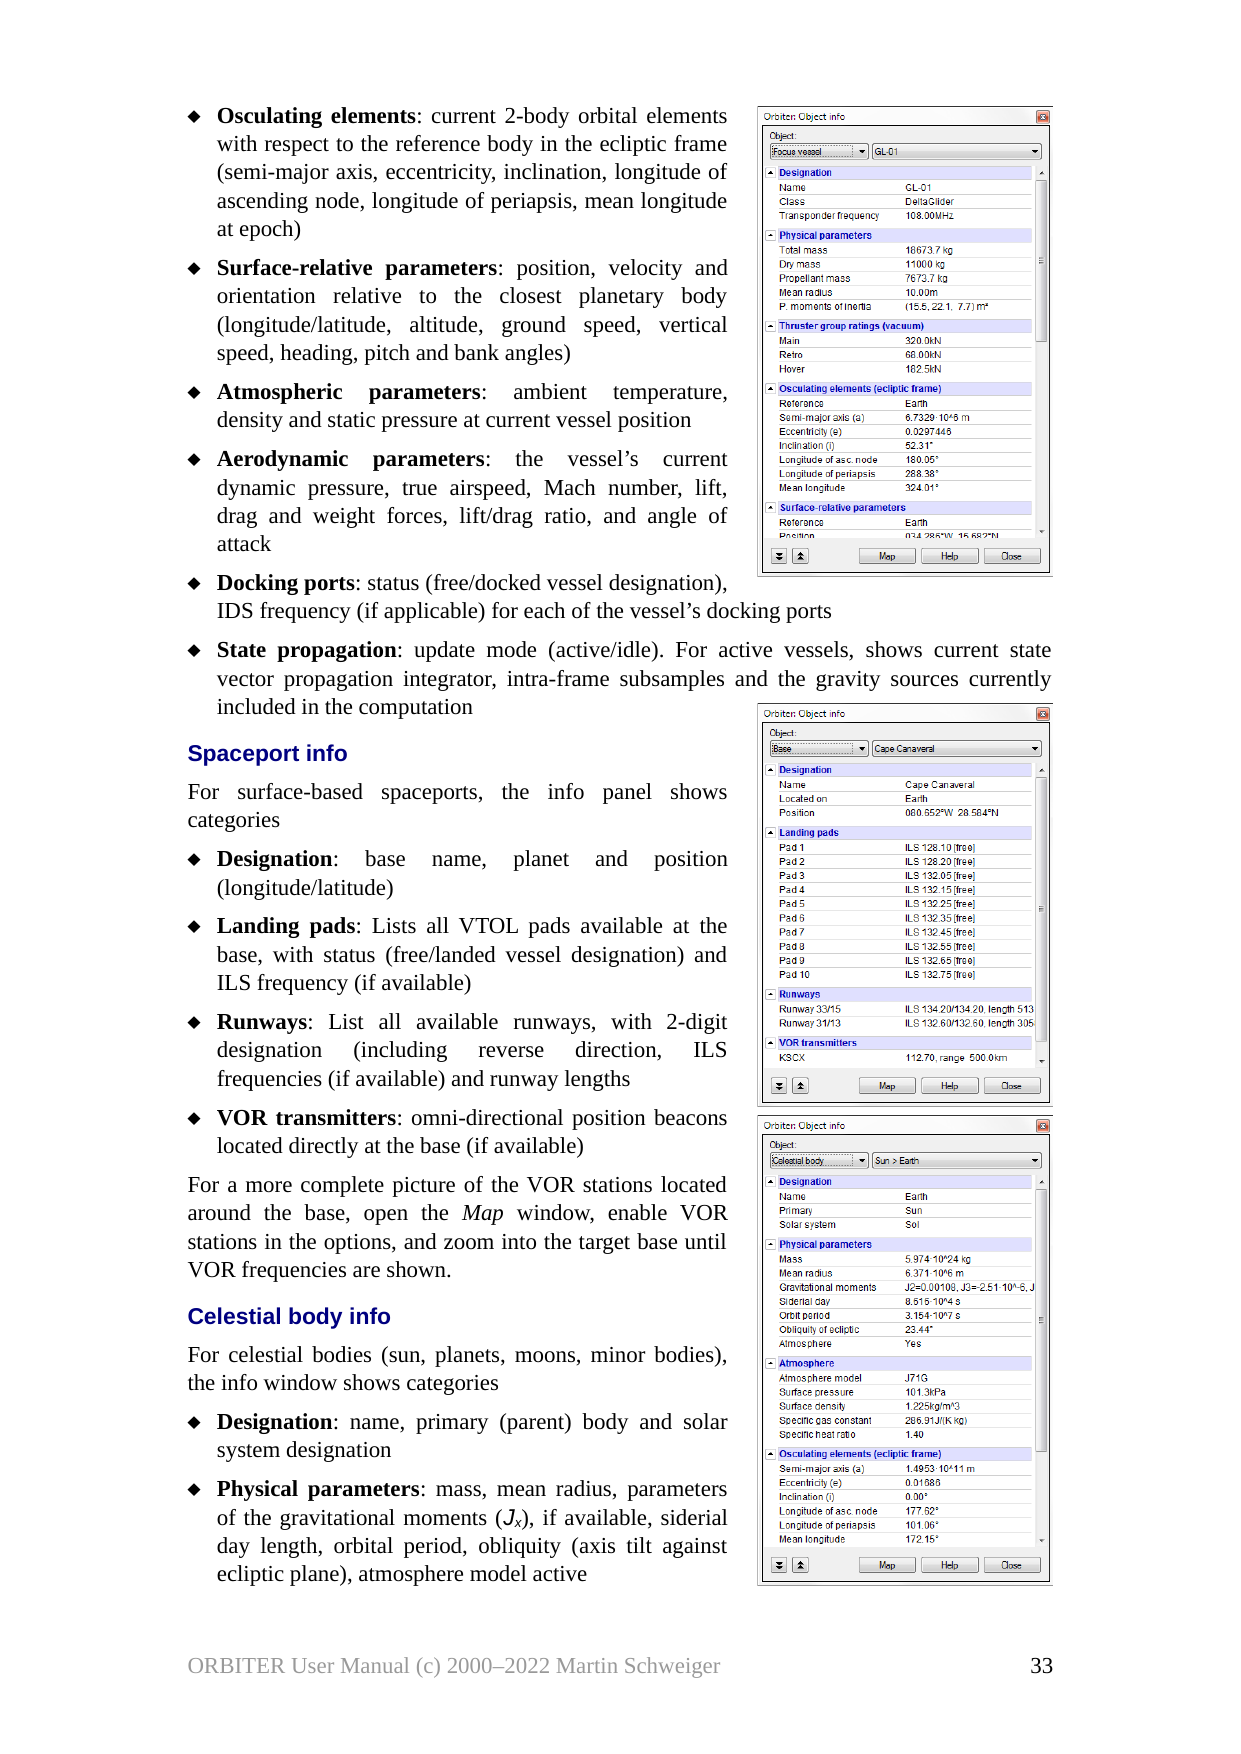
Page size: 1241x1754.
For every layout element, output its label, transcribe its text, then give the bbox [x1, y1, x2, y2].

list Physical parameters: mass, mean radius, parameters of the gravitational moments (Jx), if available, siderial day length, orbital period, obliquity (axis tilt against ecliptic plane), atmosphere model active [187, 1474, 1053, 1587]
text For celestial bodies (sun, planets, moons, minor bodies), the info window shows categories [187, 1339, 757, 1396]
list Surface-relative parameters: position, velocity and orientation relative to the closest planetary body (longitude/latitude, altitude, ground speed, vertical speed, heading, pitch and bank angles) [187, 253, 757, 366]
list VOR transmitters: omni-directional position beacons located directly at the base (if available) [187, 1102, 1053, 1159]
list Atmospheric parameters: ambient temperature, density and static pressure at current vessel position [187, 377, 757, 433]
list Runways: List all available runways, with 2-digit designation (including reverse direction, ILS frequencies (if available) and runway lengths [187, 1007, 757, 1092]
picture [757, 1115, 1053, 1586]
subtitle Spaceport info [187, 740, 757, 766]
text For a more complete picture of the VOR stations located around the base, open the Map window, enable VOR stations in the options, and zoom into the target base until VOR frequencies are shown. [187, 1170, 757, 1283]
subtitle Celestial body info [187, 1303, 757, 1329]
picture [757, 703, 1053, 1107]
text For surface-based spaceports, the info panel shows categories [187, 777, 757, 833]
list Designation: name, primary (parent) body and solar system designation [187, 1407, 757, 1463]
list Docking ports: status (free/docked vessel designation), IDS frequency (if applicable) for each of the vessel’s docking ports [187, 568, 1053, 624]
list Osculating elements: current 2-body orbital elements with respect to the reference body in the ecliptic frame (semi-major axis, eccentricity, inclination, longitude of ascending node, longitude of periapsis, mean longitude at epoch) [187, 100, 1053, 242]
list Designation: base name, planet and position (longitude/latitude) [187, 844, 757, 901]
list Aerodynamic parameters: the vessel’s current dynamic pressure, true airspeed, Mach number, lift, drag and weight forces, lift/drag ratio, and angle of attack [187, 444, 757, 557]
list Landing pads: Lists all VTOL pads available at the base, with status (free/landed vessel designation) and ILS frequency (if available) [187, 911, 757, 996]
list State propagation: update mode (active/idle). For active vessels, shows current state vector propagation integrator, intra-frame subsamples and the gravity sources currently included in the computation [187, 635, 1053, 720]
picture [757, 106, 1053, 577]
